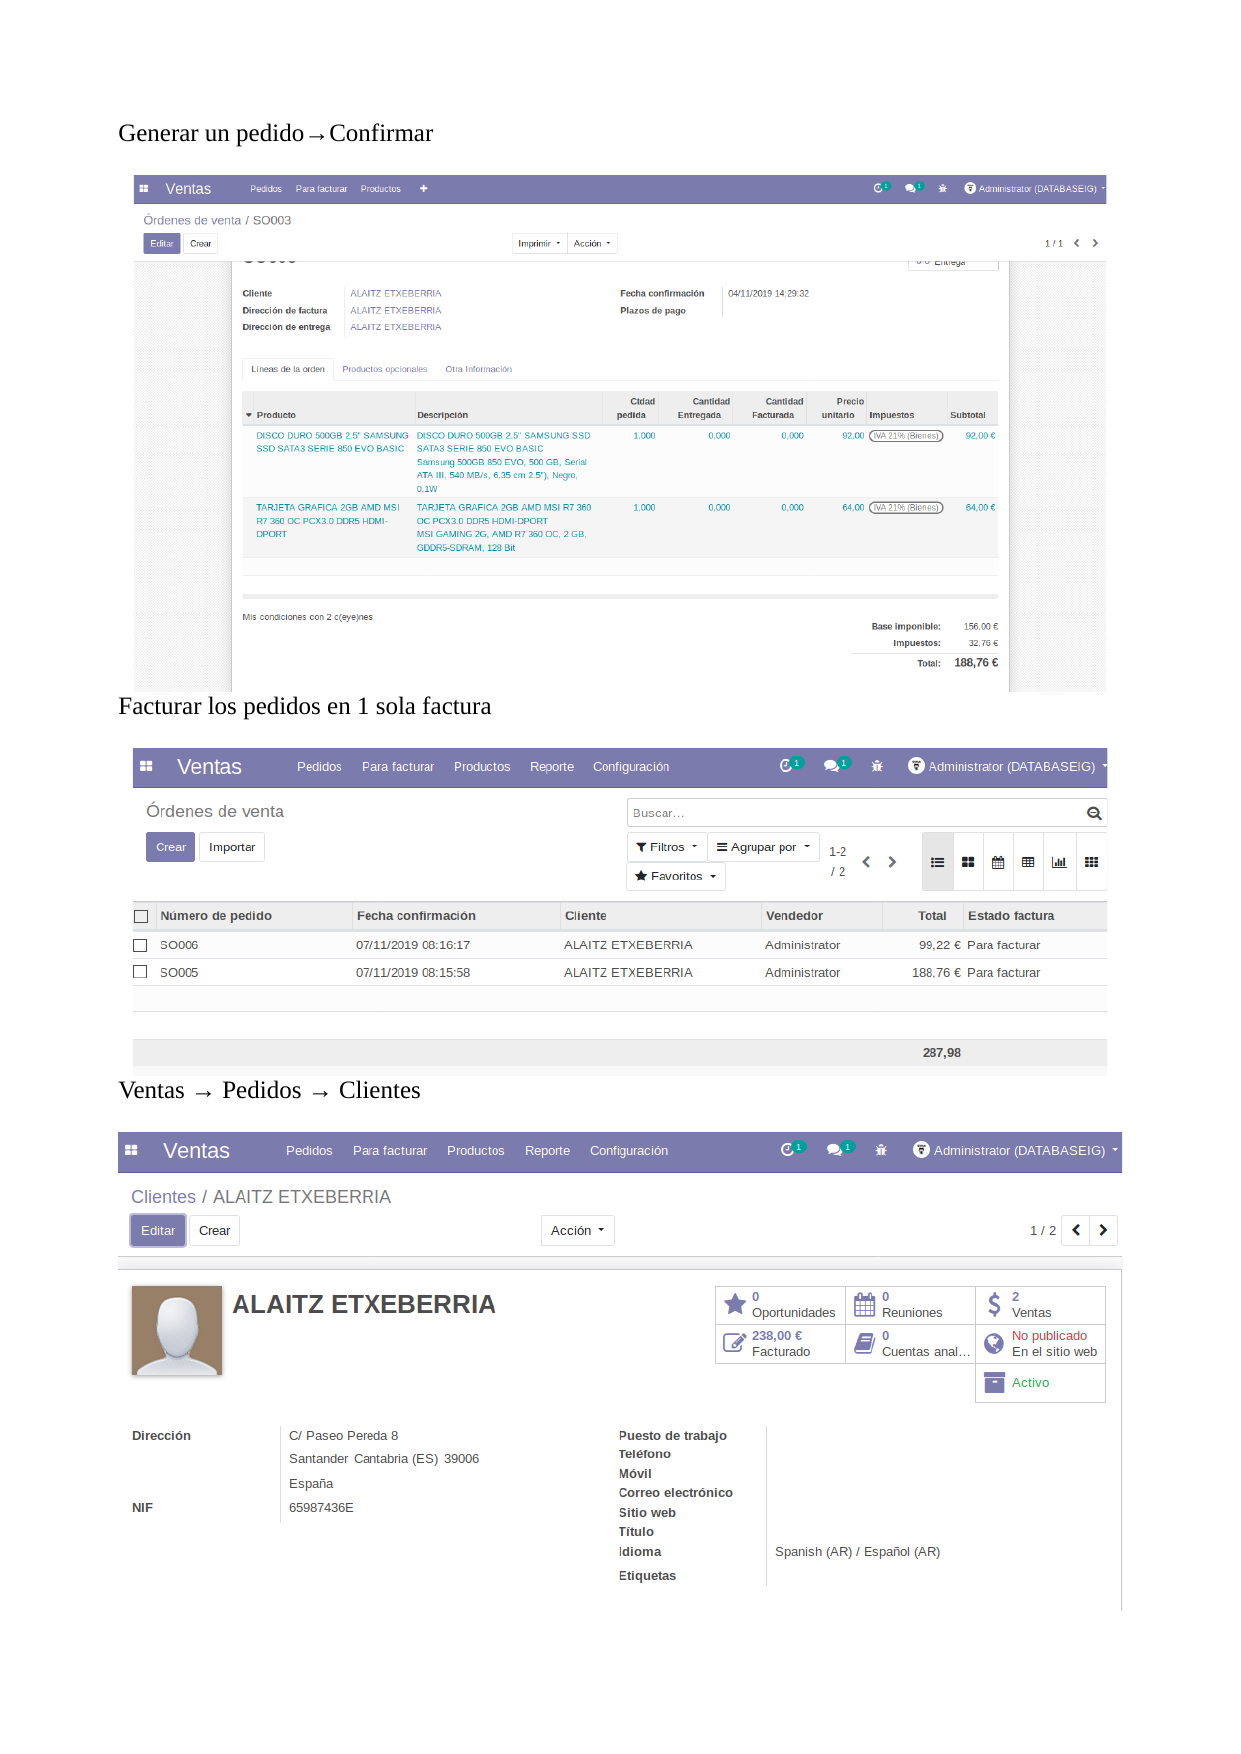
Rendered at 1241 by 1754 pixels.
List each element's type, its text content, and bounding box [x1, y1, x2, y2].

picture [118, 1132, 1123, 1611]
text Ventas → Pedidos → Clientes [118, 749, 1122, 1104]
text Facturar los pedidos en 1 sola factura [118, 204, 1122, 720]
picture [133, 175, 1107, 692]
picture [132, 748, 1108, 1076]
text Generar un pedido→Confirmar [118, 118, 1122, 147]
